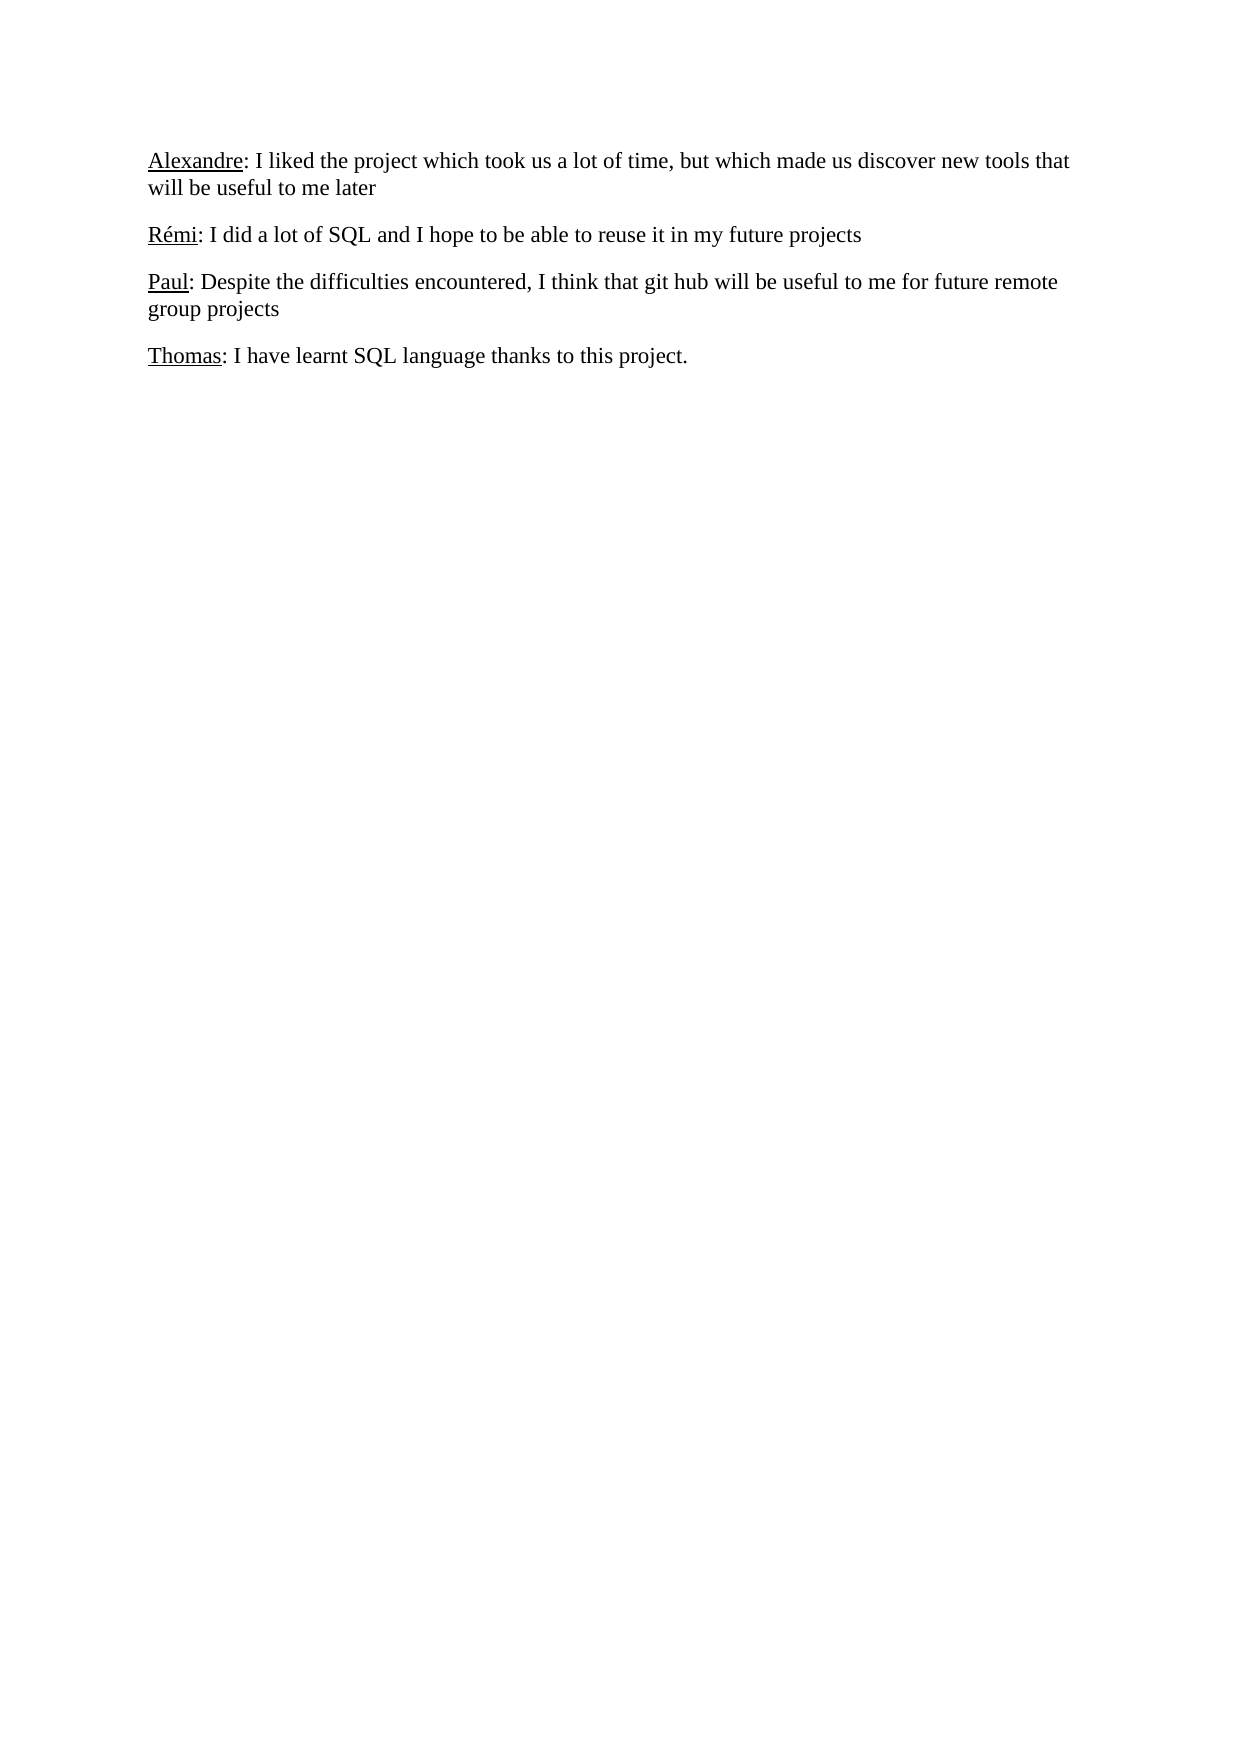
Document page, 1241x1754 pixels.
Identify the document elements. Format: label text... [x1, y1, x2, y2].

text Thomas: I have learnt SQL language thanks to this project. [148, 342, 1093, 368]
text Paul: Despite the difficulties encountered, I think that git hub will be useful to me for future remote group projects [148, 268, 1093, 321]
text Alexandre: I liked the project which took us a lot of time, but which made us discover new tools that will be useful to me later [148, 148, 1093, 200]
text Rémi: I did a lot of SQL and I hope to be able to reuse it in my future projects [148, 221, 1093, 247]
